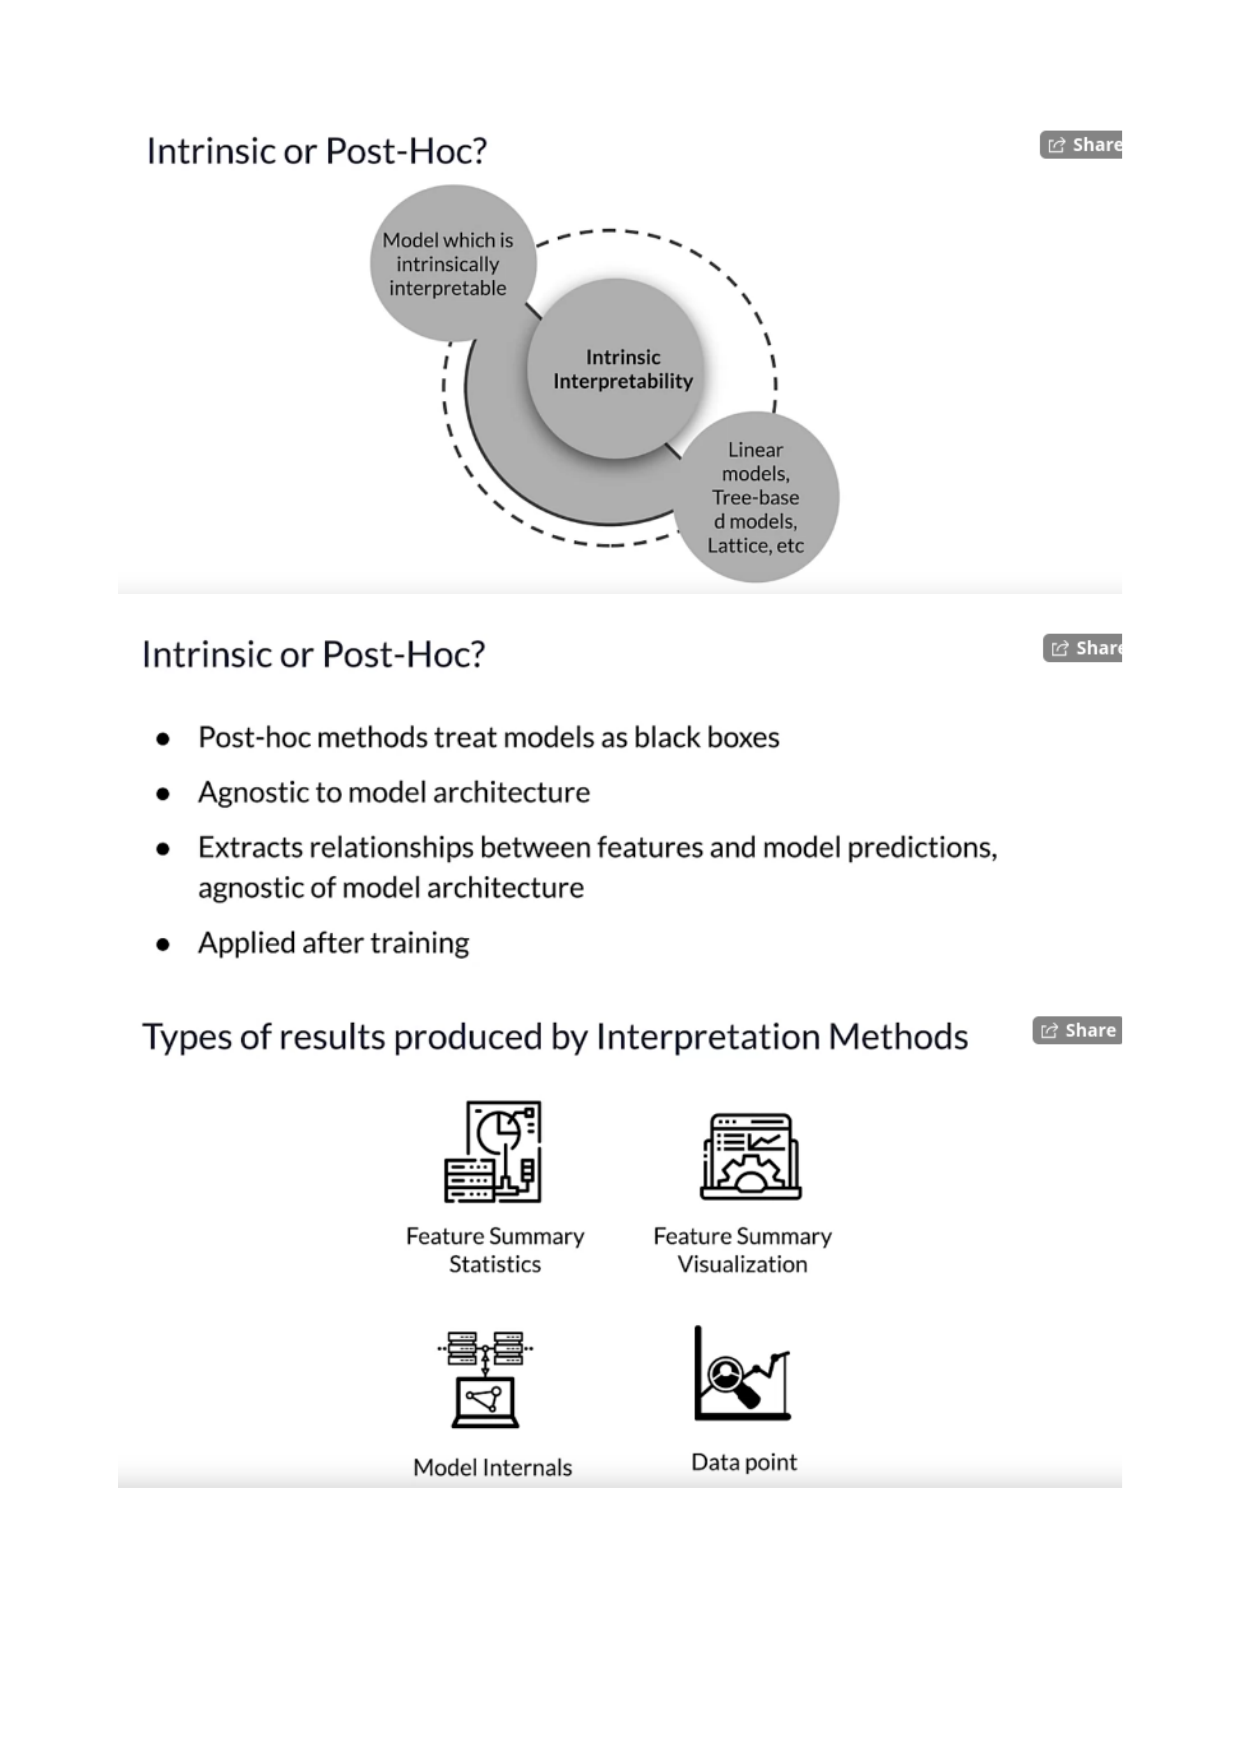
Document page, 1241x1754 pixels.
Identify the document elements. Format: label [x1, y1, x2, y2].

picture [118, 1005, 1123, 1488]
picture [118, 118, 1123, 594]
picture [118, 622, 1123, 977]
